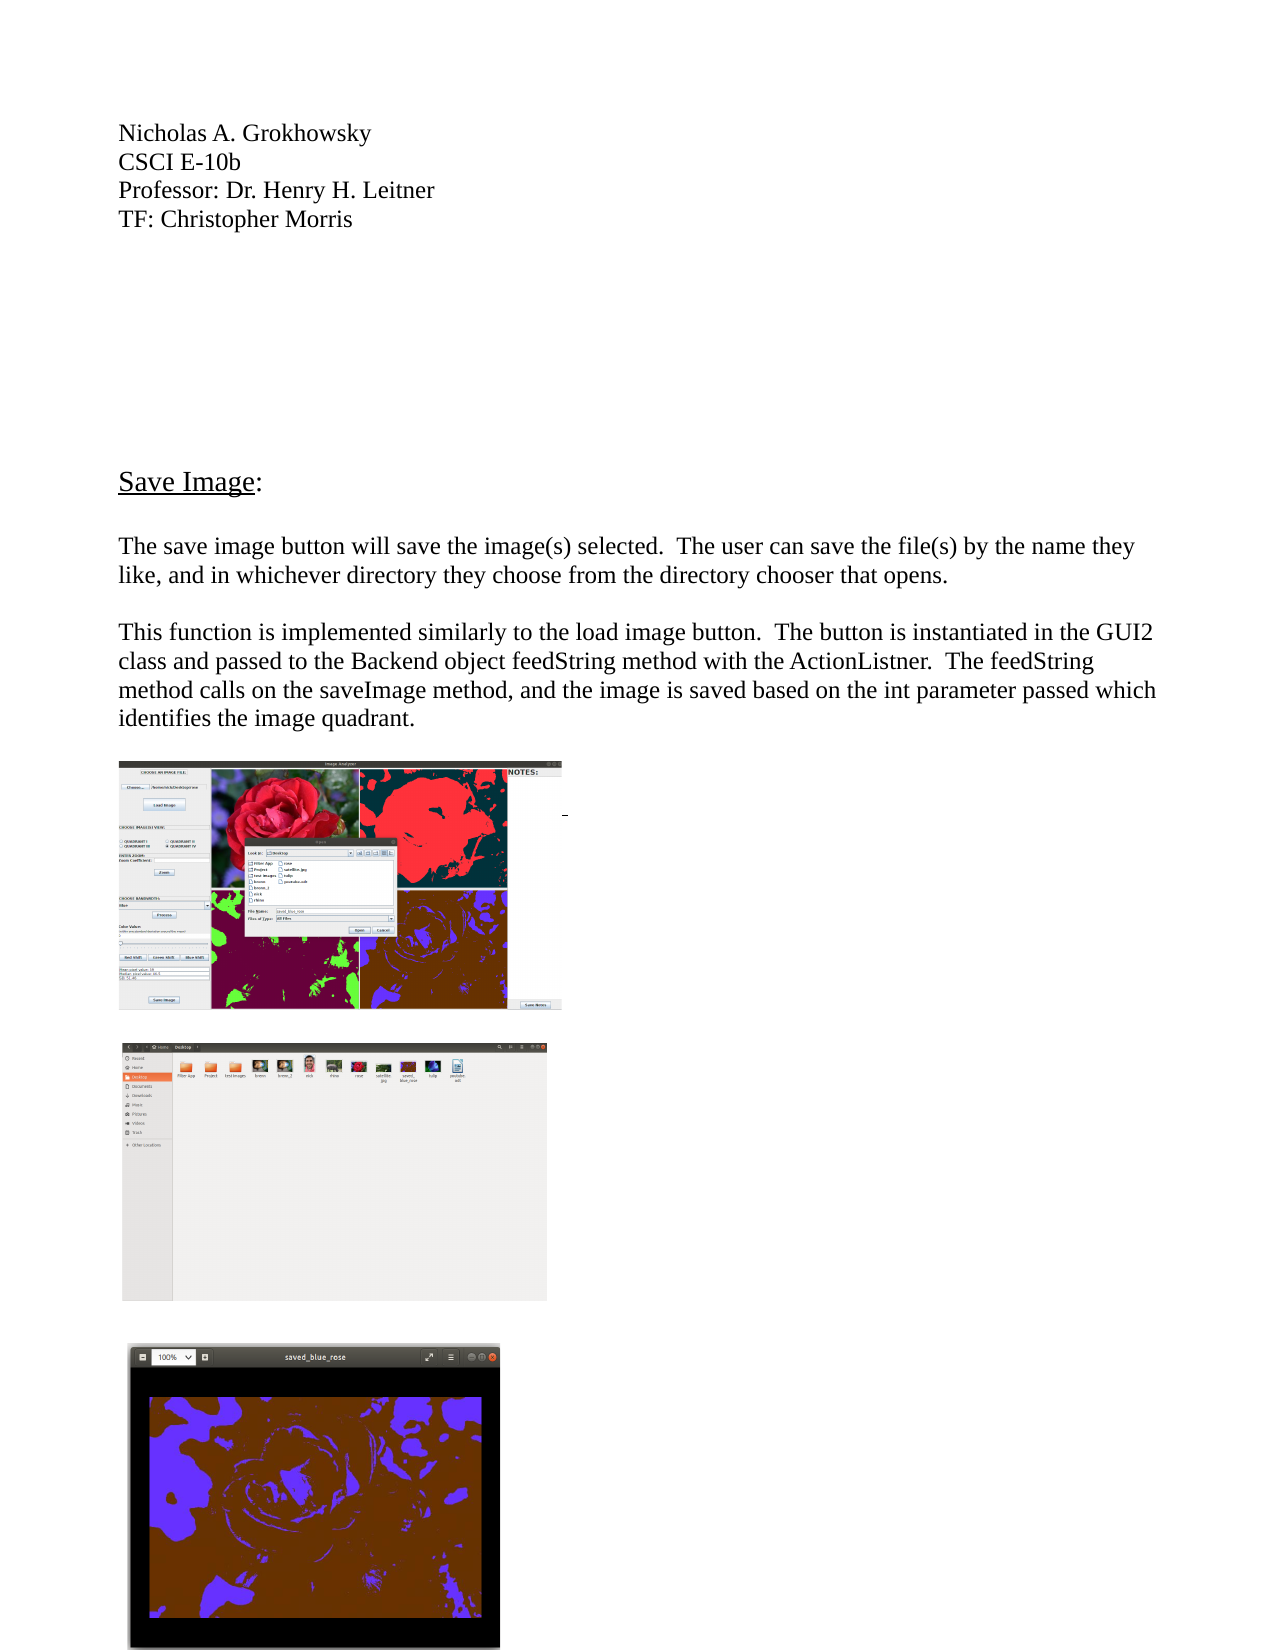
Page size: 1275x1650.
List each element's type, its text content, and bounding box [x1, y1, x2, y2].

text Save Image: [118, 464, 1157, 497]
picture [122, 1043, 547, 1301]
picture [127, 1343, 501, 1650]
picture [118, 761, 562, 1010]
text This function is implemented similarly to the load image button. The button is instantiated in the GUI2 class and passed to the Backend object feedString method with the ActionListner. The feedString method calls on the saveImage method, and the image is saved based on the int parameter passed which identifies the image quadrant. [118, 617, 1157, 732]
text The save image button will save the image(s) selected. The user can save the file(s) by the name they like, and in whichever directory they choose from the directory chooser that opens. [118, 531, 1157, 588]
